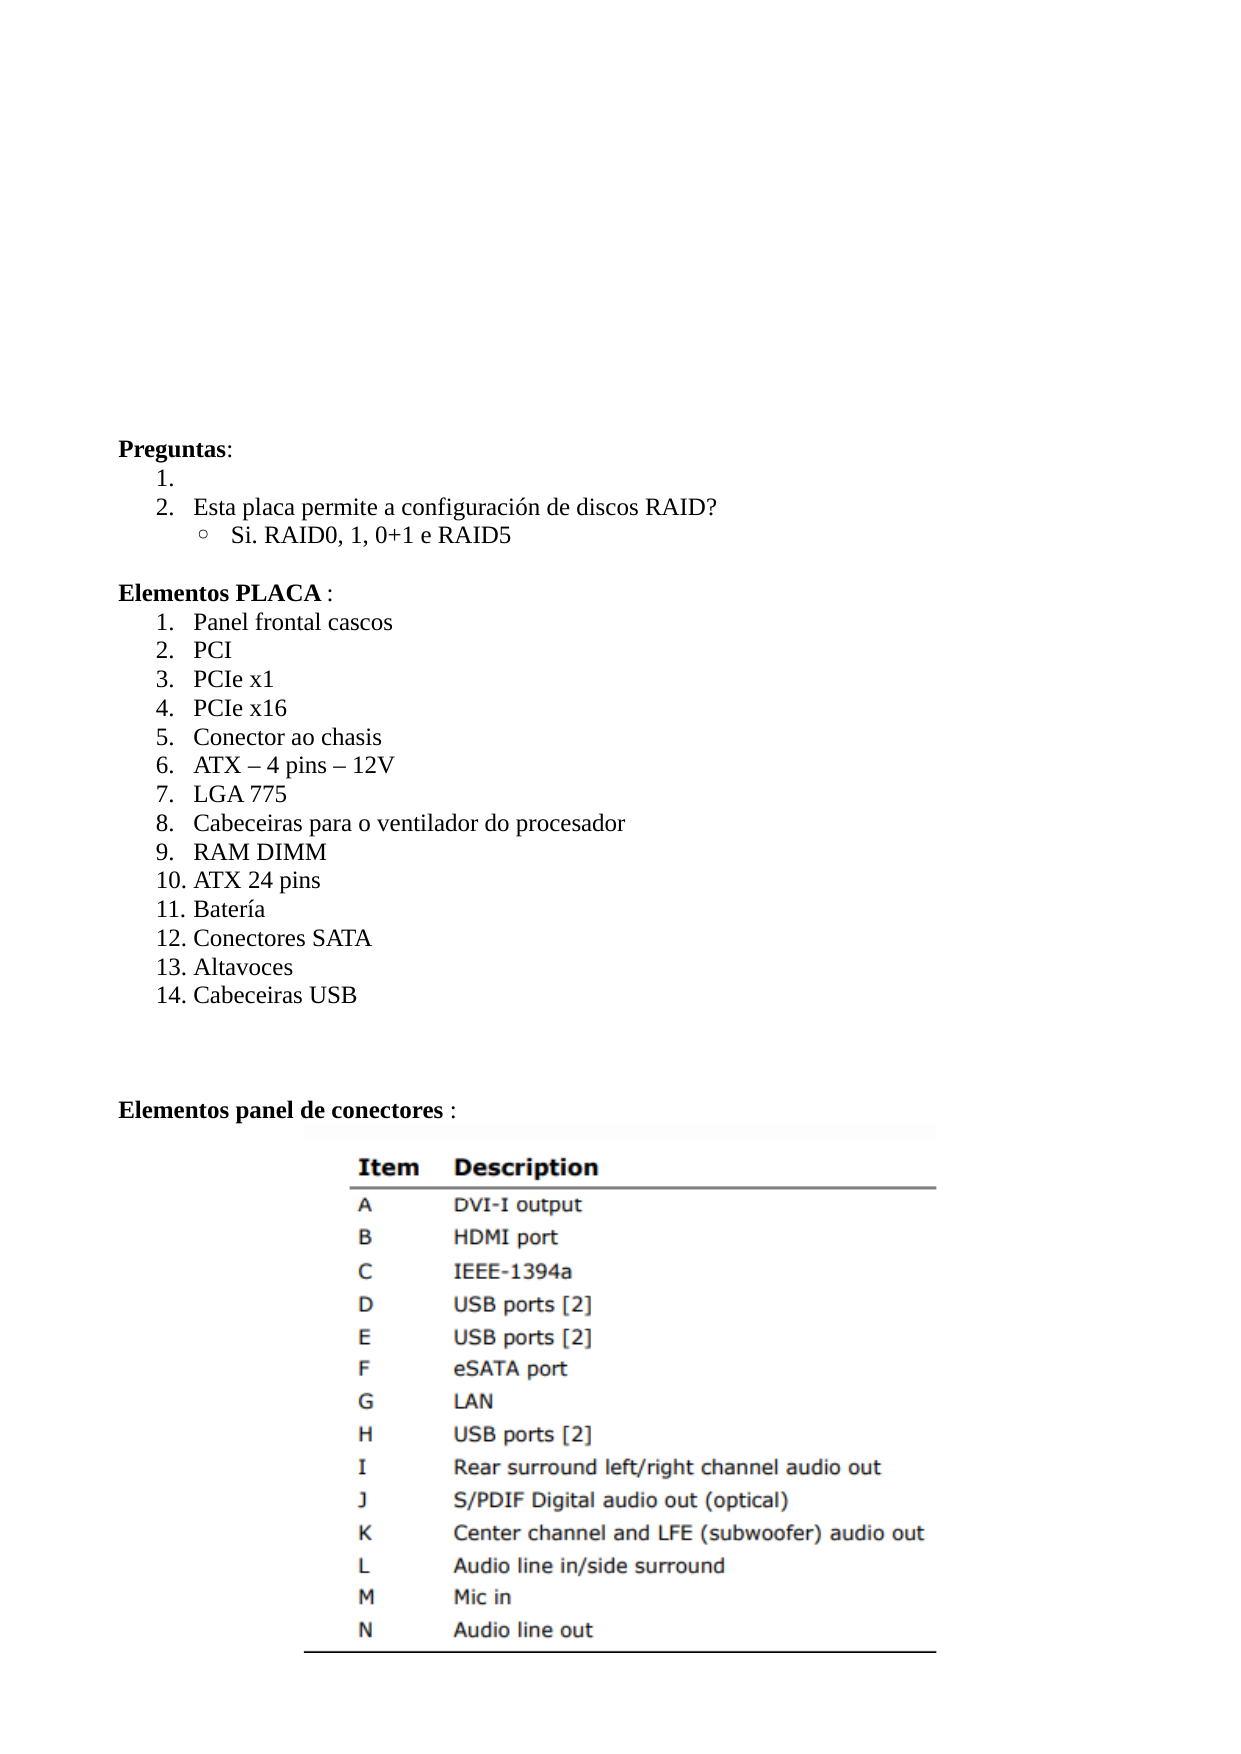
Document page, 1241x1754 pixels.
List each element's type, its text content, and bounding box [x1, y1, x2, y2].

list Esta placa permite a configuración de discos RAID? [156, 492, 1122, 521]
list PCIe x16 [156, 693, 1122, 722]
list PCI [156, 636, 1122, 664]
list Altavoces [156, 952, 1122, 981]
text Elementos PLACA : [118, 578, 1122, 607]
list Cabeceiras USB [156, 981, 1122, 1009]
list ATX – 4 pins – 12V [156, 751, 1122, 779]
list ATX 24 pins [156, 866, 1122, 894]
list LGA 775 [156, 779, 1122, 808]
list Batería [156, 894, 1122, 923]
list Panel frontal cascos [156, 607, 1122, 636]
text Elementos panel de conectores : [118, 1096, 1122, 1124]
list Conector ao chasis [156, 722, 1122, 751]
list RAM DIMM [156, 837, 1122, 866]
text Preguntas: [118, 434, 1122, 463]
list Cabeceiras para o ventilador do procesador [156, 808, 1122, 837]
list PCIe x1 [156, 664, 1122, 693]
list Si. RAID0, 1, 0+1 e RAID5 [193, 521, 1122, 549]
picture [303, 1124, 937, 1653]
list Conectores SATA [156, 923, 1122, 952]
